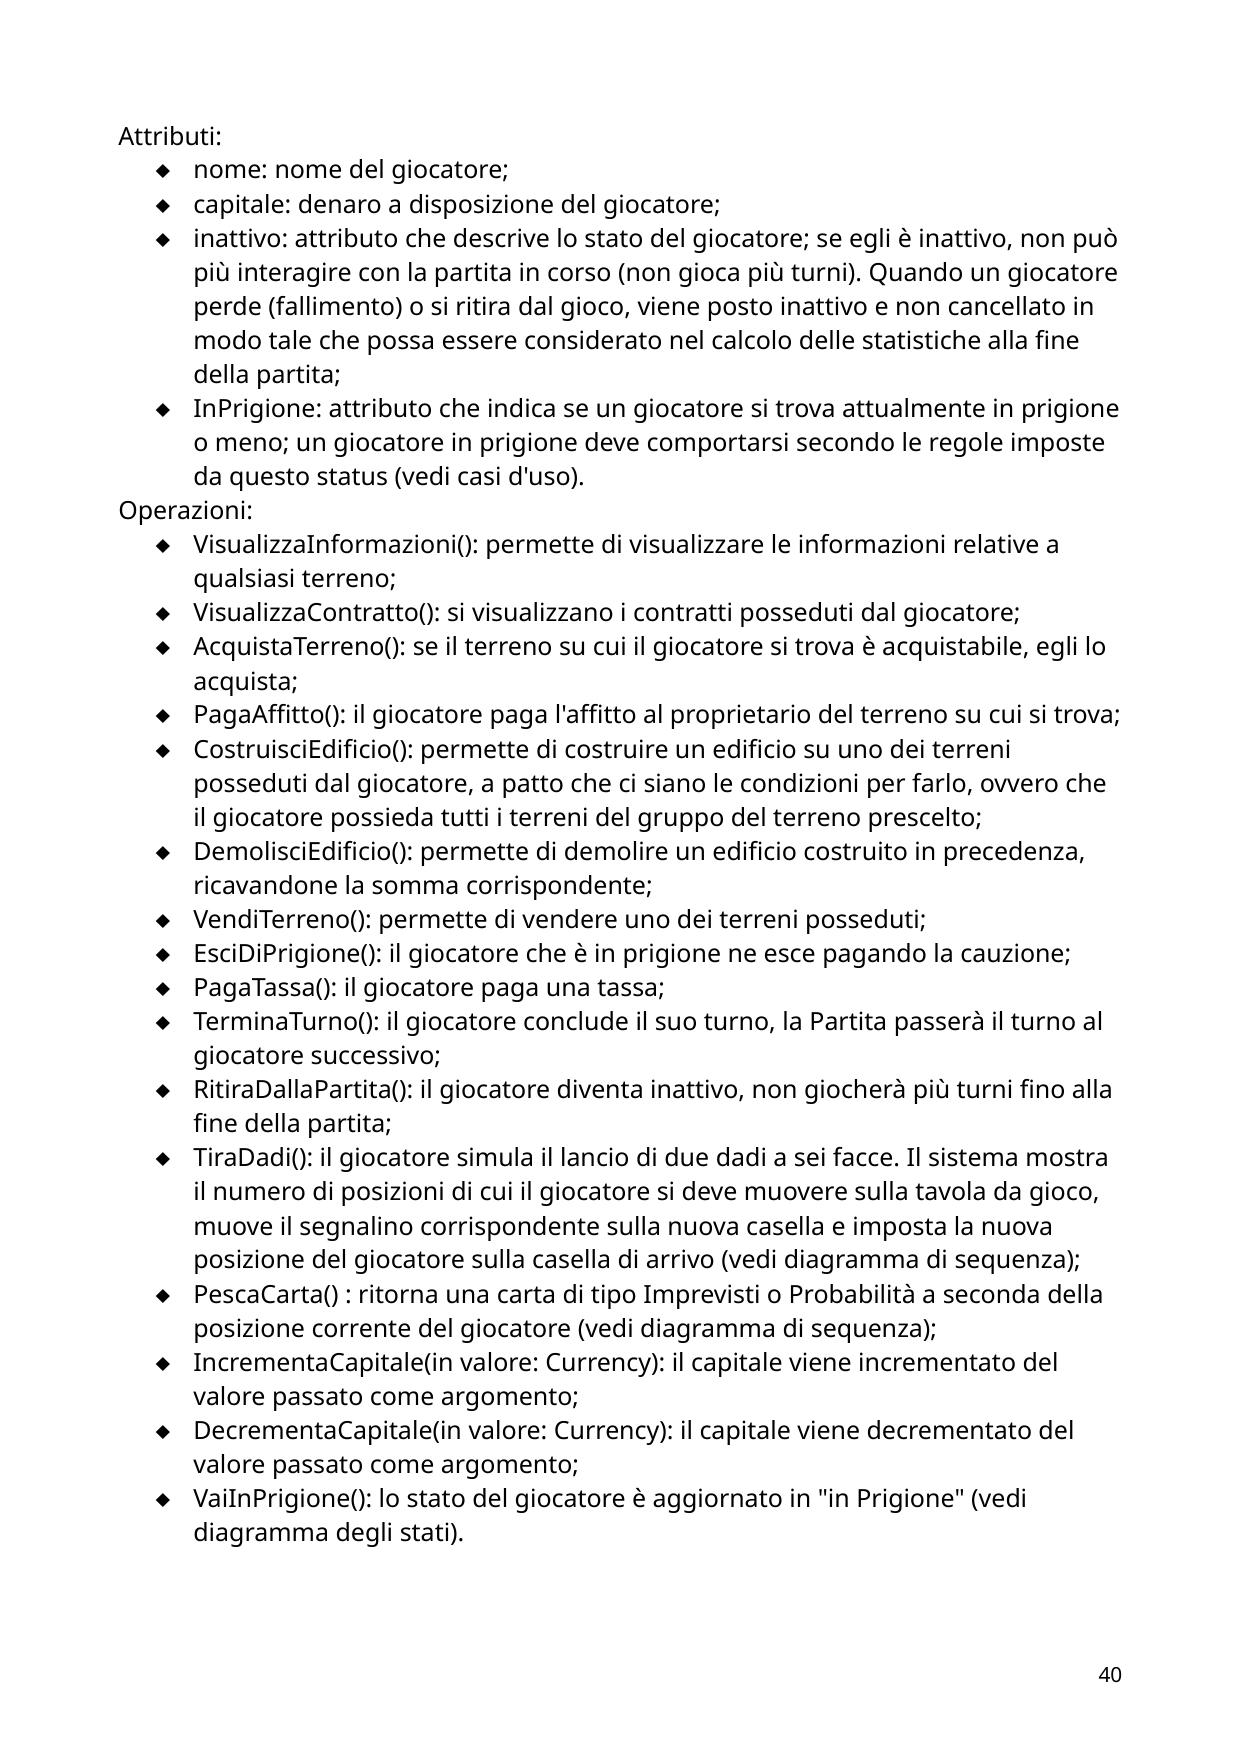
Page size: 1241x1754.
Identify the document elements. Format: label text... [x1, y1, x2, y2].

list RitiraDallaPartita(): il giocatore diventa inattivo, non giocherà più turni fino alla fine della partita; [156, 1072, 1122, 1140]
list VendiTerreno(): permette di vendere uno dei terreni posseduti; [156, 902, 1122, 936]
list IncrementaCapitale(in valore: Currency): il capitale viene incrementato del valore passato come argomento; [156, 1344, 1122, 1412]
list PescaCarta() : ritorna una carta di tipo Imprevisti o Probabilità a seconda della posizione corrente del giocatore (vedi diagramma di sequenza); [156, 1276, 1122, 1344]
list AcquistaTerreno(): se il terreno su cui il giocatore si trova è acquistabile, egli lo acquista; [156, 629, 1122, 697]
list inattivo: attributo che descrive lo stato del giocatore; se egli è inattivo, non può più interagire con la partita in corso (non gioca più turni). Quando un giocatore perde (fallimento) o si ritira dal gioco, viene posto inattivo e non cancellato in modo tale che possa essere considerato nel calcolo delle statistiche alla fine della partita; [156, 220, 1122, 391]
list DecrementaCapitale(in valore: Currency): il capitale viene decrementato del valore passato come argomento; [156, 1412, 1122, 1481]
list VaiInPrigione(): lo stato del giocatore è aggiornato in "in Prigione" (vedi diagramma degli stati). [156, 1481, 1122, 1549]
text Operazioni: [118, 493, 1122, 527]
list InPrigione: attributo che indica se un giocatore si trova attualmente in prigione o meno; un giocatore in prigione deve comportarsi secondo le regole imposte da questo status (vedi casi d'uso). [156, 391, 1122, 493]
text Attributi: [118, 118, 1122, 152]
list VisualizzaContratto(): si visualizzano i contratti posseduti dal giocatore; [156, 595, 1122, 629]
list EsciDiPrigione(): il giocatore che è in prigione ne esce pagando la cauzione; [156, 936, 1122, 970]
list capitale: denaro a disposizione del giocatore; [156, 186, 1122, 220]
list PagaTassa(): il giocatore paga una tassa; [156, 970, 1122, 1004]
list CostruisciEdificio(): permette di costruire un edificio su uno dei terreni posseduti dal giocatore, a patto che ci siano le condizioni per farlo, ovvero che il giocatore possieda tutti i terreni del gruppo del terreno prescelto; [156, 731, 1122, 833]
list nome: nome del giocatore; [156, 152, 1122, 186]
list DemolisciEdificio(): permette di demolire un edificio costruito in precedenza, ricavandone la somma corrispondente; [156, 833, 1122, 902]
list PagaAffitto(): il giocatore paga l'affitto al proprietario del terreno su cui si trova; [156, 697, 1122, 731]
list TiraDadi(): il giocatore simula il lancio di due dadi a sei facce. Il sistema mostra il numero di posizioni di cui il giocatore si deve muovere sulla tavola da gioco, muove il segnalino corrispondente sulla nuova casella e imposta la nuova posizione del giocatore sulla casella di arrivo (vedi diagramma di sequenza); [156, 1140, 1122, 1276]
list VisualizzaInformazioni(): permette di visualizzare le informazioni relative a qualsiasi terreno; [156, 527, 1122, 595]
list TerminaTurno(): il giocatore conclude il suo turno, la Partita passerà il turno al giocatore successivo; [156, 1004, 1122, 1072]
